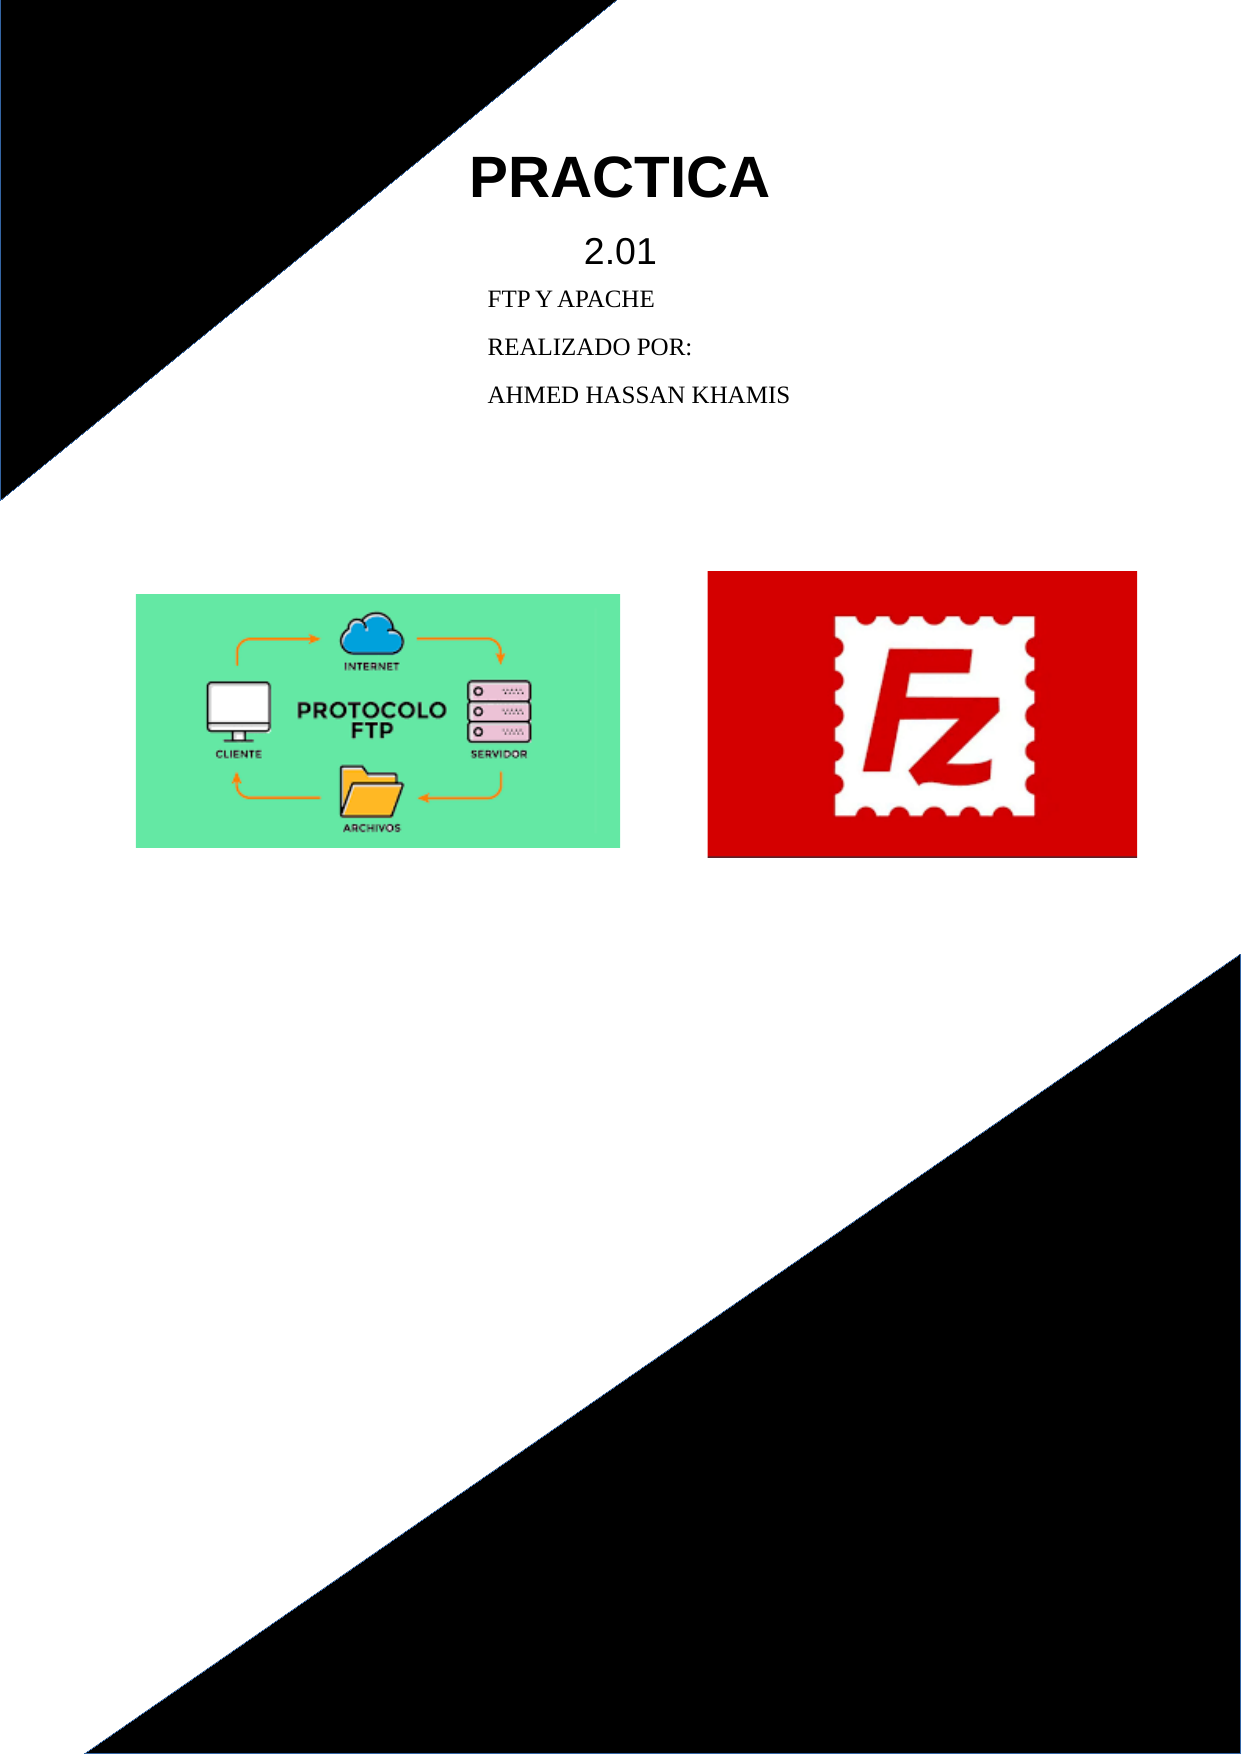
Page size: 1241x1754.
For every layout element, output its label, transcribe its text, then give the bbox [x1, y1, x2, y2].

subtitle 2.01 [283, 229, 1122, 272]
text AHMED HASSAN KHAMIS [118, 380, 1122, 408]
text REALIZADO POR: [174, 332, 1122, 361]
picture [707, 571, 1138, 858]
title PRACTICA [360, 143, 1122, 210]
text FTP Y APACHE [233, 284, 1122, 313]
picture [135, 594, 621, 848]
